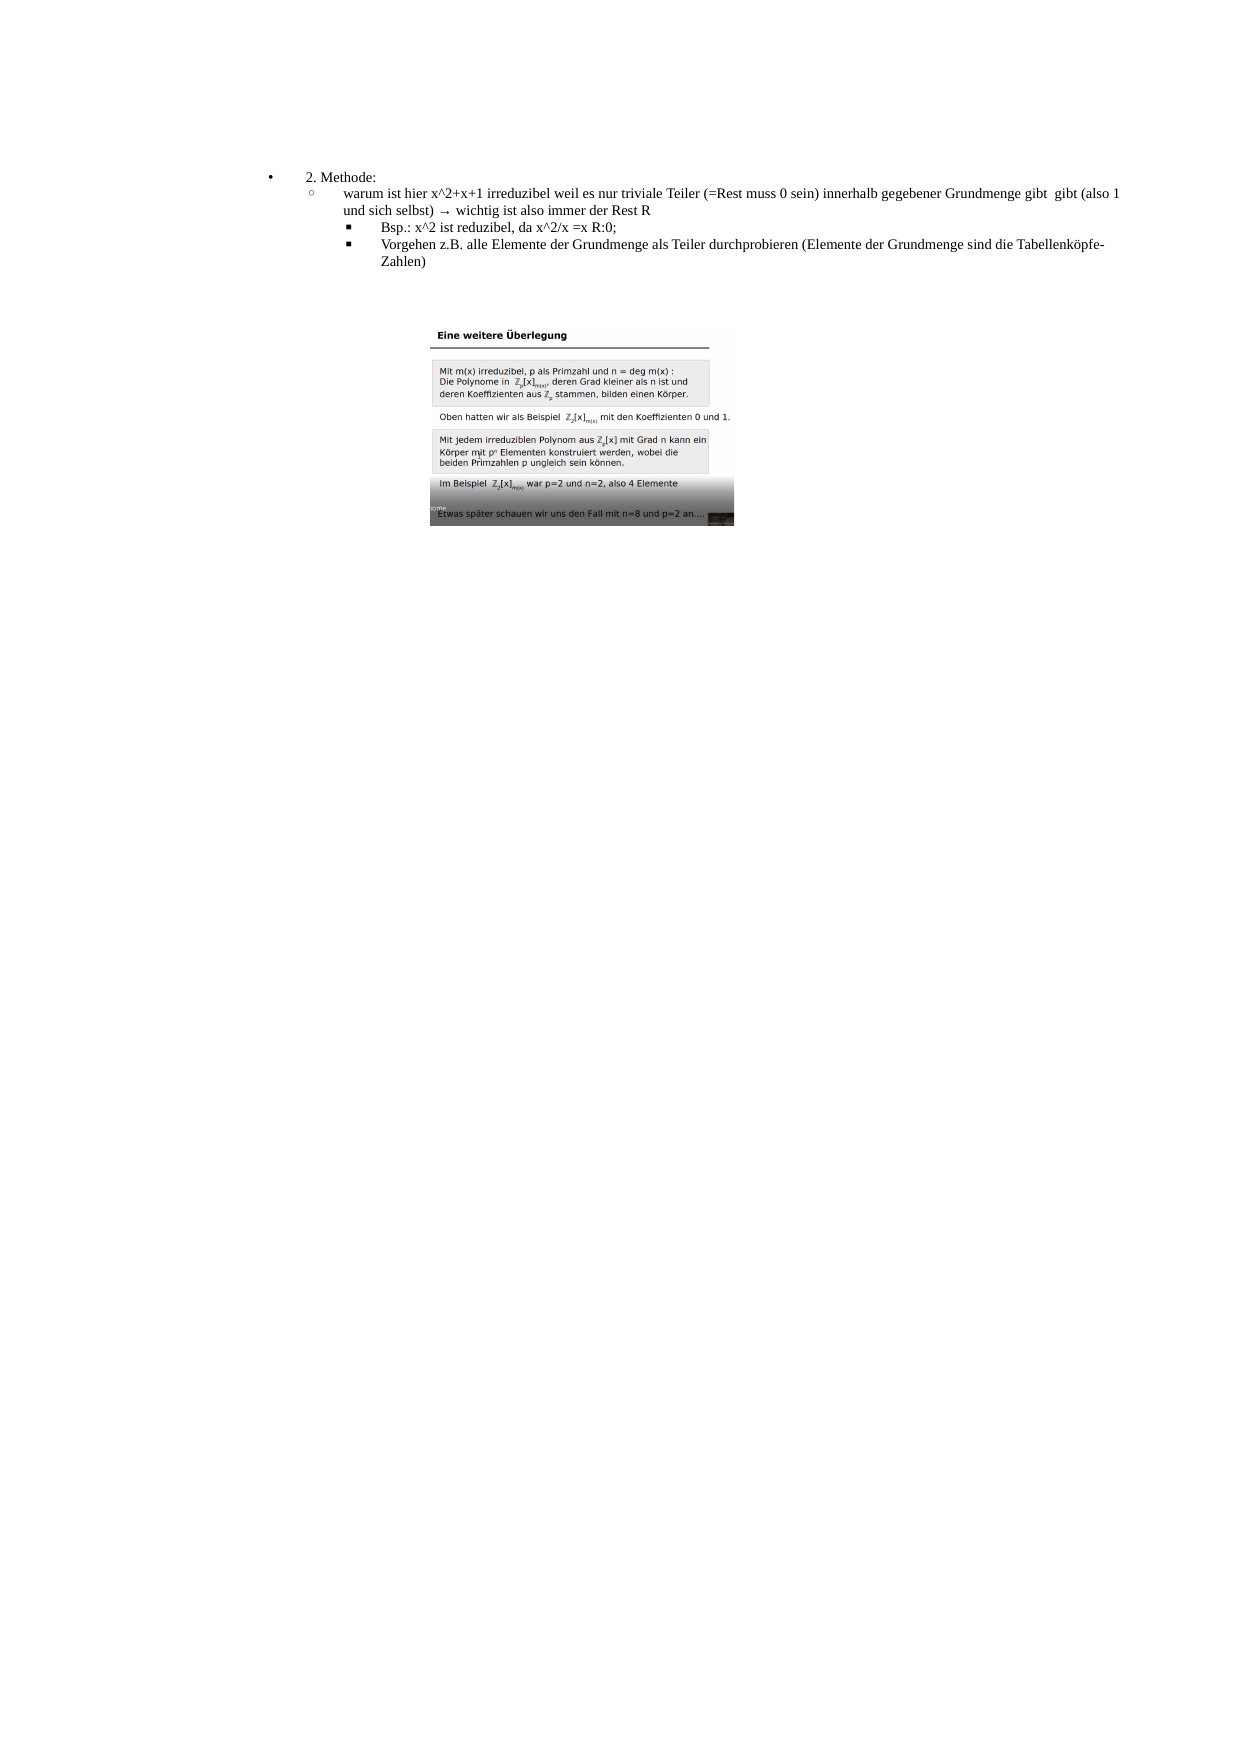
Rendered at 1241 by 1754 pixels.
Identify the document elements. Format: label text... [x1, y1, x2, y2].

list warum ist hier x^2+x+1 irreduzibel weil es nur triviale Teiler (=Rest muss 0 sein) innerhalb gegebener Grundmenge gibt gibt (also 1 und sich selbst) → wichtig ist also immer der Rest R [306, 185, 1122, 219]
list 2. Methode: [268, 168, 1122, 185]
list Bsp.: x^2 ist reduzibel, da x^2/x =x R:0; [343, 219, 1122, 236]
list Vorgehen z.B. alle Elemente der Grundmenge als Teiler durchprobieren (Elemente der Grundmenge sind die Tabellenköpfe-Zahlen) [343, 236, 1122, 269]
picture [430, 326, 735, 526]
